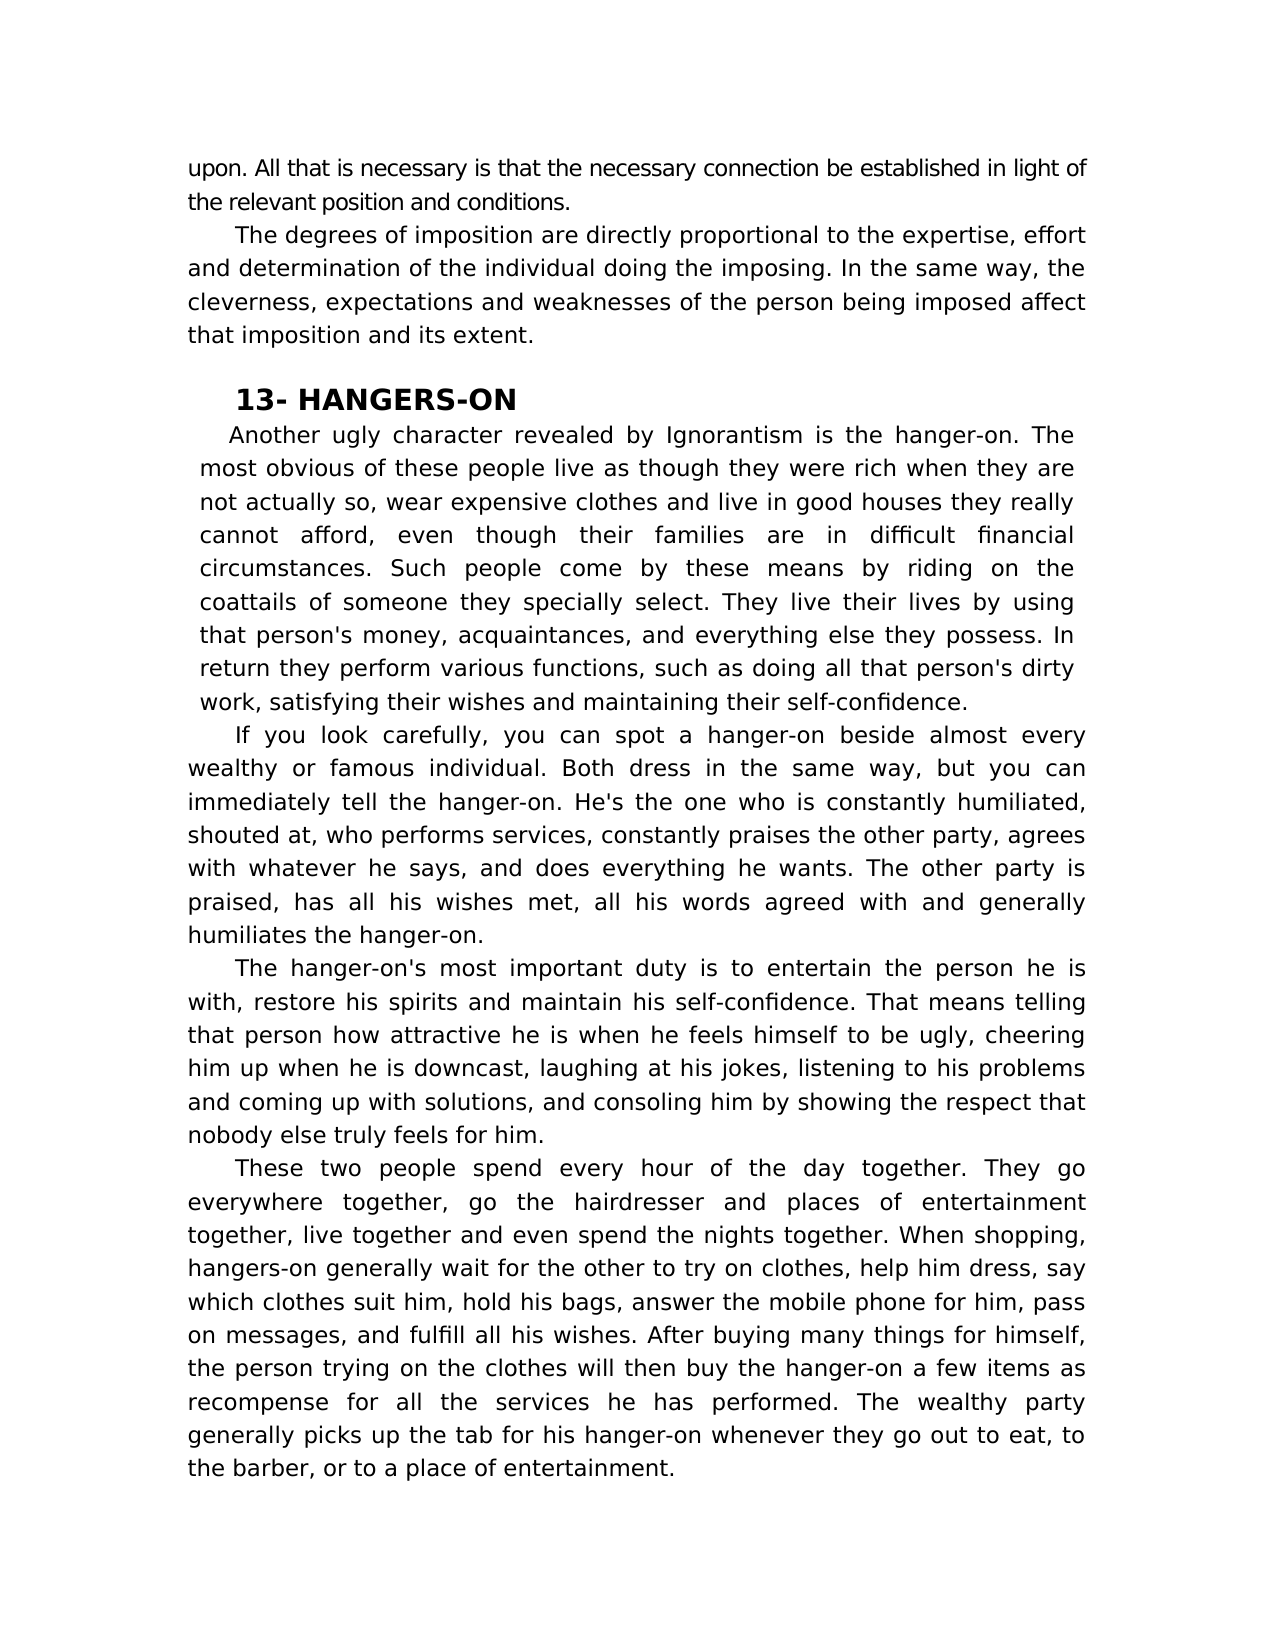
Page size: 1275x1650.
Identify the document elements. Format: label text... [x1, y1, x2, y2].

text upon. All that is necessary is that the necessary connection be established in light of the relevant position and conditions. [187, 150, 1087, 217]
text If you look carefully, you can spot a hanger-on beside almost every wealthy or famous individual. Both dress in the same way, but you can immediately tell the hanger-on. He's the one who is constantly humiliated, shouted at, who performs services, constantly praises the other party, agrees with whatever he says, and does everything he wants. The other party is praised, has all his wishes met, all his words agreed with and generally humiliates the hanger-on. [187, 717, 1087, 950]
text The hanger-on's most important duty is to entertain the person he is with, restore his spirits and maintain his self-confidence. That means telling that person how attractive he is when he feels himself to be ugly, cheering him up when he is downcast, laughing at his jokes, listening to his problems and coming up with solutions, and consoling him by showing the respect that nobody else truly feels for him. [187, 950, 1087, 1150]
text These two people spend every hour of the day together. They go everywhere together, go the hairdresser and places of entertainment together, live together and even spend the nights together. When shopping, hangers-on generally wait for the other to try on clothes, help him dress, say which clothes suit him, hold his bags, answer the mobile phone for him, pass on messages, and fulfill all his wishes. After buying many things for himself, the person trying on the clothes will then buy the hanger-on a few items as recompense for all the services he has performed. The wealthy party generally picks up the tab for his hanger-on whenever they go out to eat, to the barber, or to a place of entertainment. [187, 1150, 1087, 1483]
text Another ugly character revealed by Ignorantism is the hanger-on. The most obvious of these people live as though they were rich when they are not actually so, wear expensive clothes and live in good houses they really cannot afford, even though their families are in difficult financial circumstances. Such people come by these means by riding on the coattails of someone they specially select. They live their lives by using that person's money, acquaintances, and everything else they possess. In return they perform various functions, such as doing all that person's dirty work, satisfying their wishes and maintaining their self-confidence. [199, 417, 1076, 717]
text 13- Hangers-On [187, 383, 1087, 417]
text The degrees of imposition are directly proportional to the expertise, effort and determination of the individual doing the imposing. In the same way, the cleverness, expectations and weaknesses of the person being imposed affect that imposition and its extent. [187, 217, 1087, 350]
